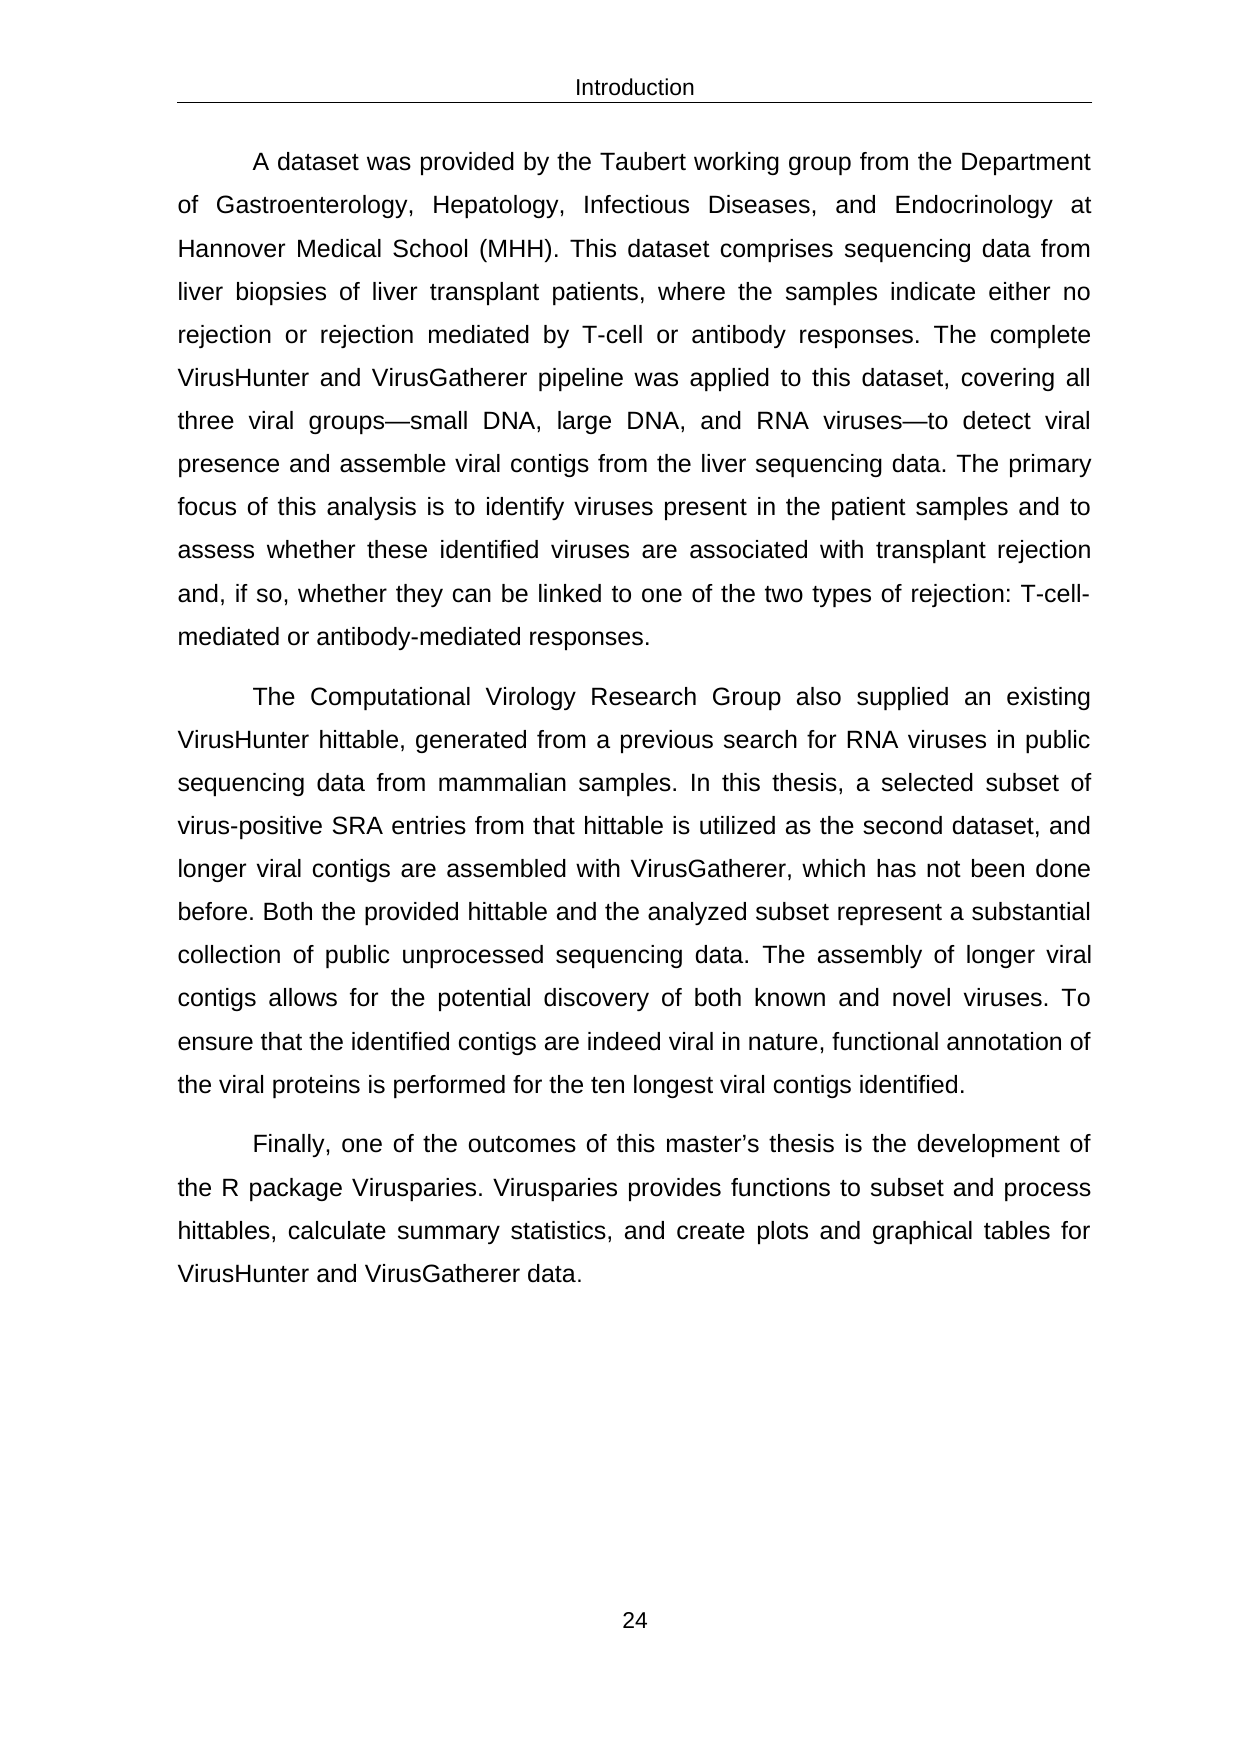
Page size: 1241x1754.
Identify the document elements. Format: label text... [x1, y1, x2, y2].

text Finally, one of the outcomes of this master’s thesis is the development of the R package Virusparies. Virusparies provides functions to subset and process hittables, calculate summary statistics, and create plots and graphical tables for VirusHunter and VirusGatherer data. [177, 1129, 1092, 1288]
text A dataset was provided by the Taubert working group from the Department of Gastroenterology, Hepatology, Infectious Diseases, and Endocrinology at Hannover Medical School (MHH). This dataset comprises sequencing data from liver biopsies of liver transplant patients, where the samples indicate either no rejection or rejection mediated by T-cell or antibody responses. The complete VirusHunter and VirusGatherer pipeline was applied to this dataset, covering all three viral groups—small DNA, large DNA, and RNA viruses—to detect viral presence and assemble viral contigs from the liver sequencing data. The primary focus of this analysis is to identify viruses present in the patient samples and to assess whether these identified viruses are associated with transplant rejection and, if so, whether they can be linked to one of the two types of rejection: T-cell-mediated or antibody-mediated responses. [177, 147, 1092, 651]
text The Computational Virology Research Group also supplied an existing VirusHunter hittable, generated from a previous search for RNA viruses in public sequencing data from mammalian samples. In this thesis, a selected subset of virus-positive SRA entries from that hittable is utilized as the second dataset, and longer viral contigs are assembled with VirusGatherer, which has not been done before. Both the provided hittable and the analyzed subset represent a substantial collection of public unprocessed sequencing data. The assembly of longer viral contigs allows for the potential discovery of both known and novel viruses. To ensure that the identified contigs are indeed viral in nature, functional annotation of the viral proteins is performed for the ten longest viral contigs identified. [177, 682, 1092, 1098]
